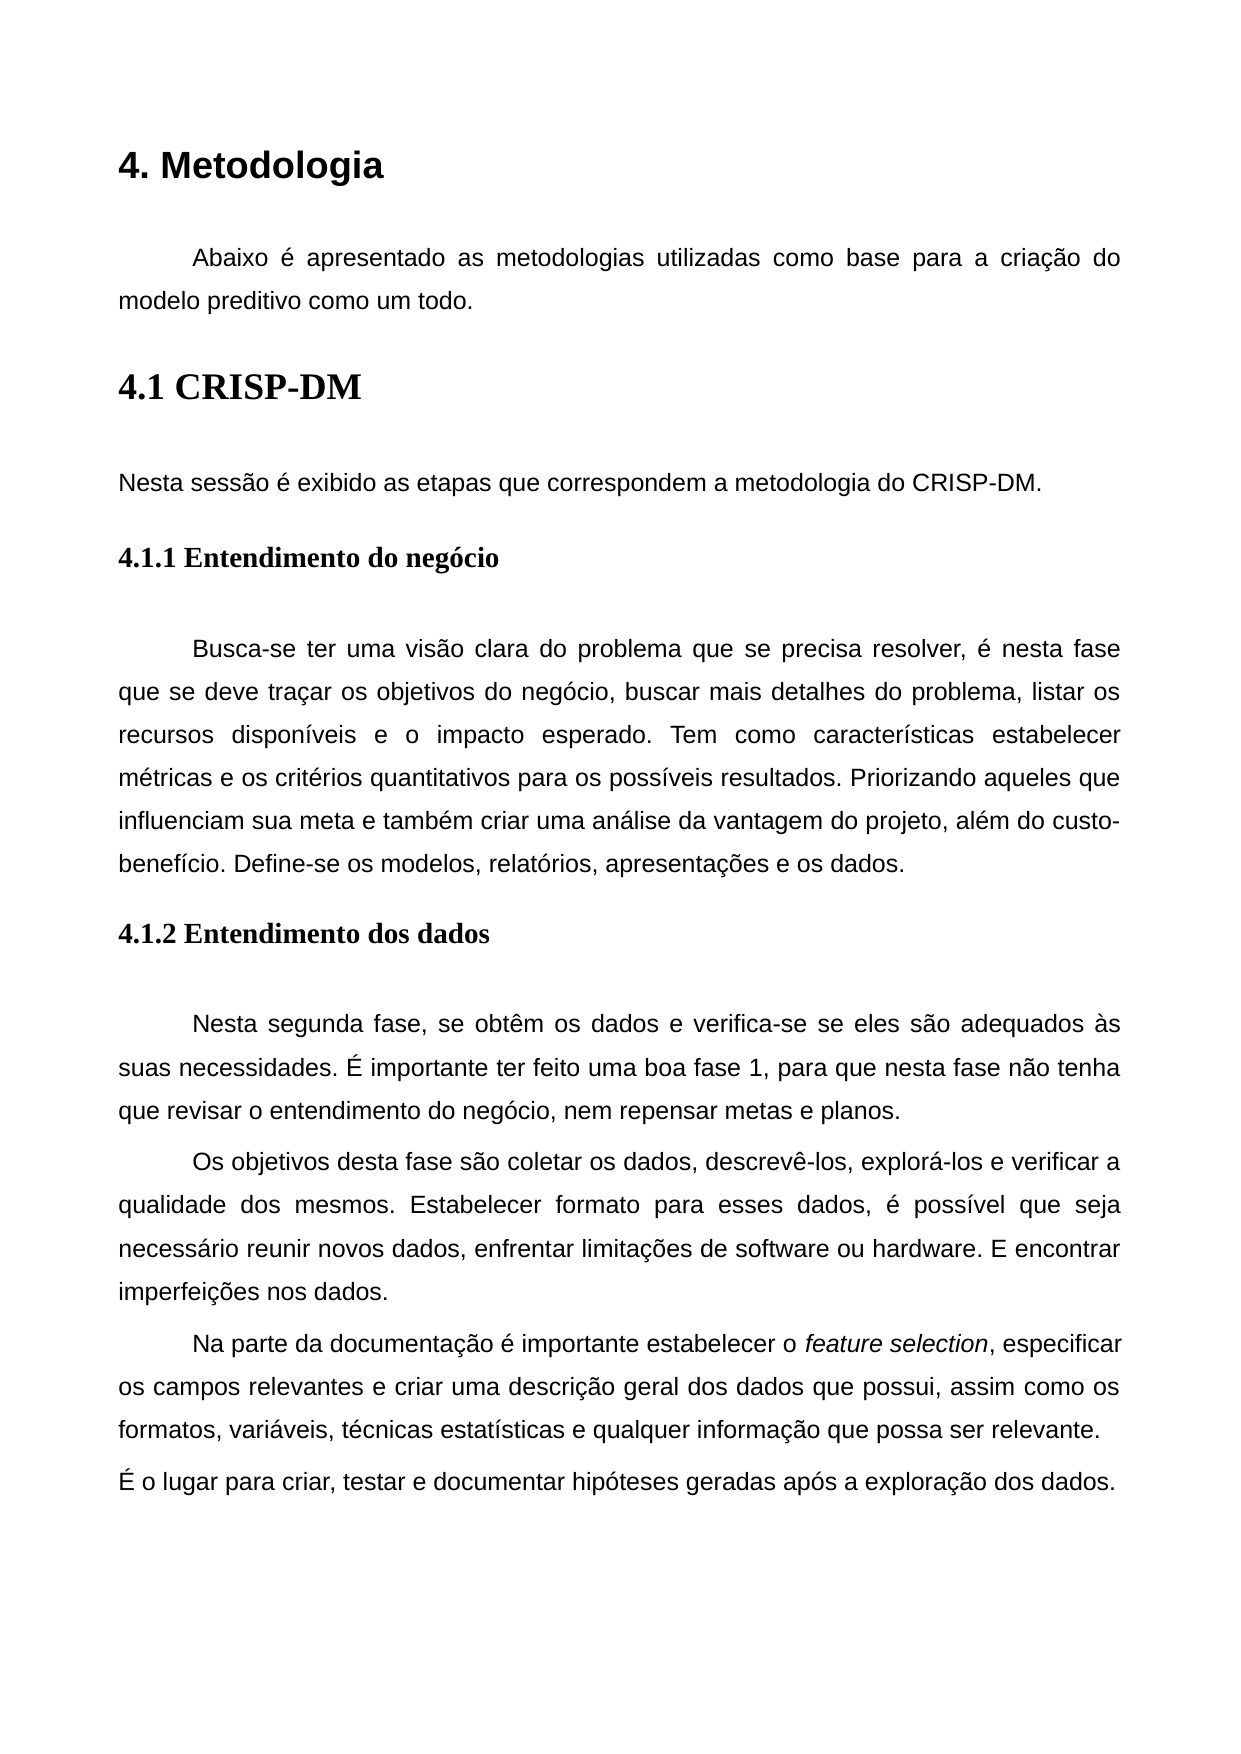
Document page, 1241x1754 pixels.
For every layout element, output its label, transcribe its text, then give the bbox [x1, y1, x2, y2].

text Abaixo é apresentado as metodologias utilizadas como base para a criação do modelo preditivo como um todo. [118, 243, 1122, 315]
text É o lugar para criar, testar e documentar hipóteses geradas após a exploração dos dados. [118, 1467, 1122, 1495]
text Na parte da documentação é importante estabelecer o feature selection, especificar os campos relevantes e criar uma descrição geral dos dados que possui, assim como os formatos, variáveis, técnicas estatísticas e qualquer informação que possa ser relevante. [118, 1328, 1122, 1443]
text Nesta sessão é exibido as etapas que correspondem a metodologia do CRISP-DM. [118, 468, 1122, 497]
text Busca-se ter uma visão clara do problema que se precisa resolver, é nesta fase que se deve traçar os objetivos do negócio, buscar mais detalhes do problema, listar os recursos disponíveis e o impacto esperado. Tem como características estabelecer métricas e os critérios quantitativos para os possíveis resultados. Priorizando aqueles que influenciam sua meta e também criar uma análise da vantagem do projeto, além do custo-benefício. Define-se os modelos, relatórios, apresentações e os dados. [118, 634, 1122, 878]
subtitle 4. Metodologia [118, 143, 1122, 230]
text Nesta segunda fase, se obtêm os dados e verifica-se se eles são adequados às suas necessidades. É importante ter feito uma boa fase 1, para que nesta fase não tenha que revisar o entendimento do negócio, nem repensar metas e planos. [118, 1009, 1122, 1124]
subtitle 4.1 CRISP-DM [118, 364, 1122, 408]
subtitle 4.1.1 Entendimento do negócio [118, 540, 1122, 574]
text Os objetivos desta fase são coletar os dados, descrevê-los, explorá-los e verificar a qualidade dos mesmos. Estabelecer formato para esses dados, é possível que seja necessário reunir novos dados, enfrentar limitações de software ou hardware. E encontrar imperfeições nos dados. [118, 1147, 1122, 1306]
subtitle 4.1.2 Entendimento dos dados [118, 916, 1122, 949]
